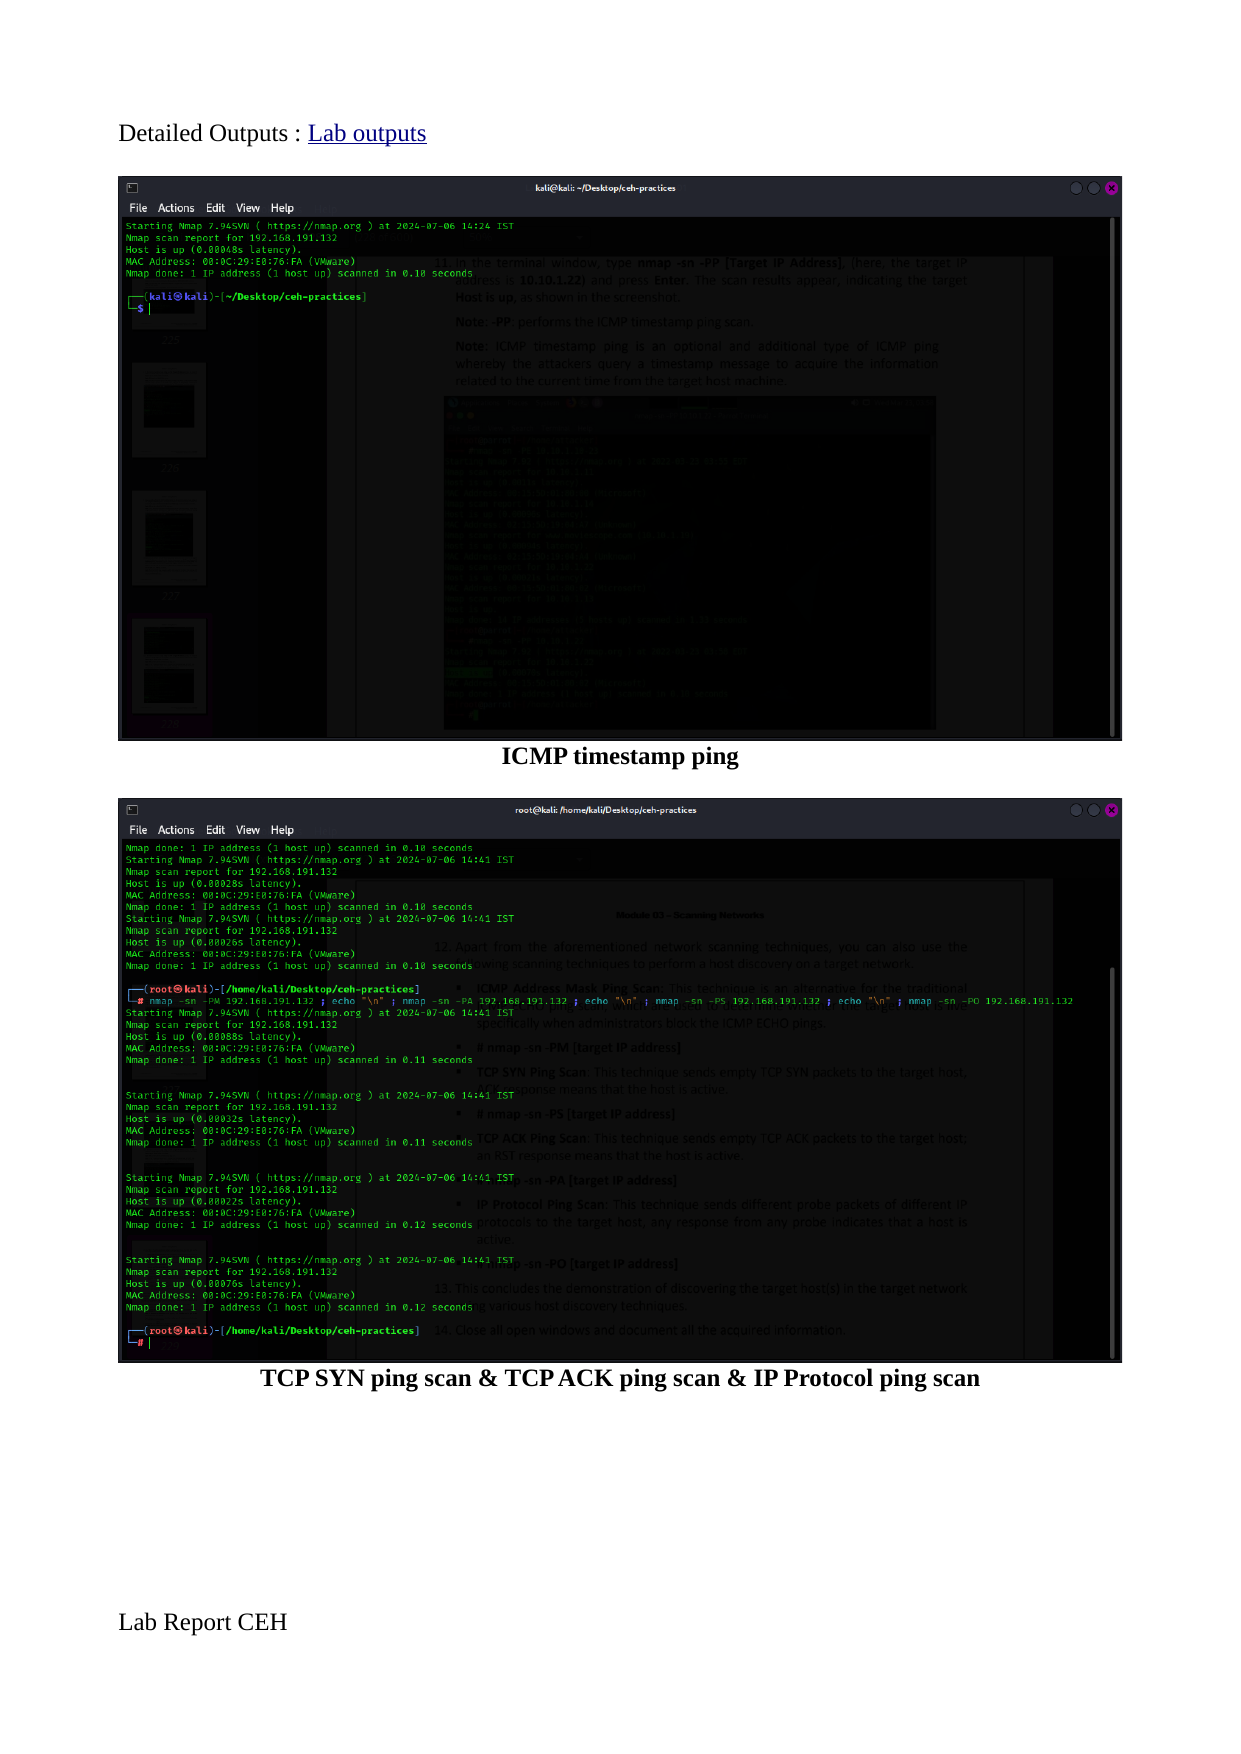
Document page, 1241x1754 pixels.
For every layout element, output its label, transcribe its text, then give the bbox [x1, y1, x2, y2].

picture [118, 176, 1123, 741]
picture [118, 798, 1123, 1363]
text ICMP timestamp ping [118, 741, 1122, 769]
text TCP SYN ping scan & TCP ACK ping scan & IP Protocol ping scan [118, 1363, 1122, 1391]
